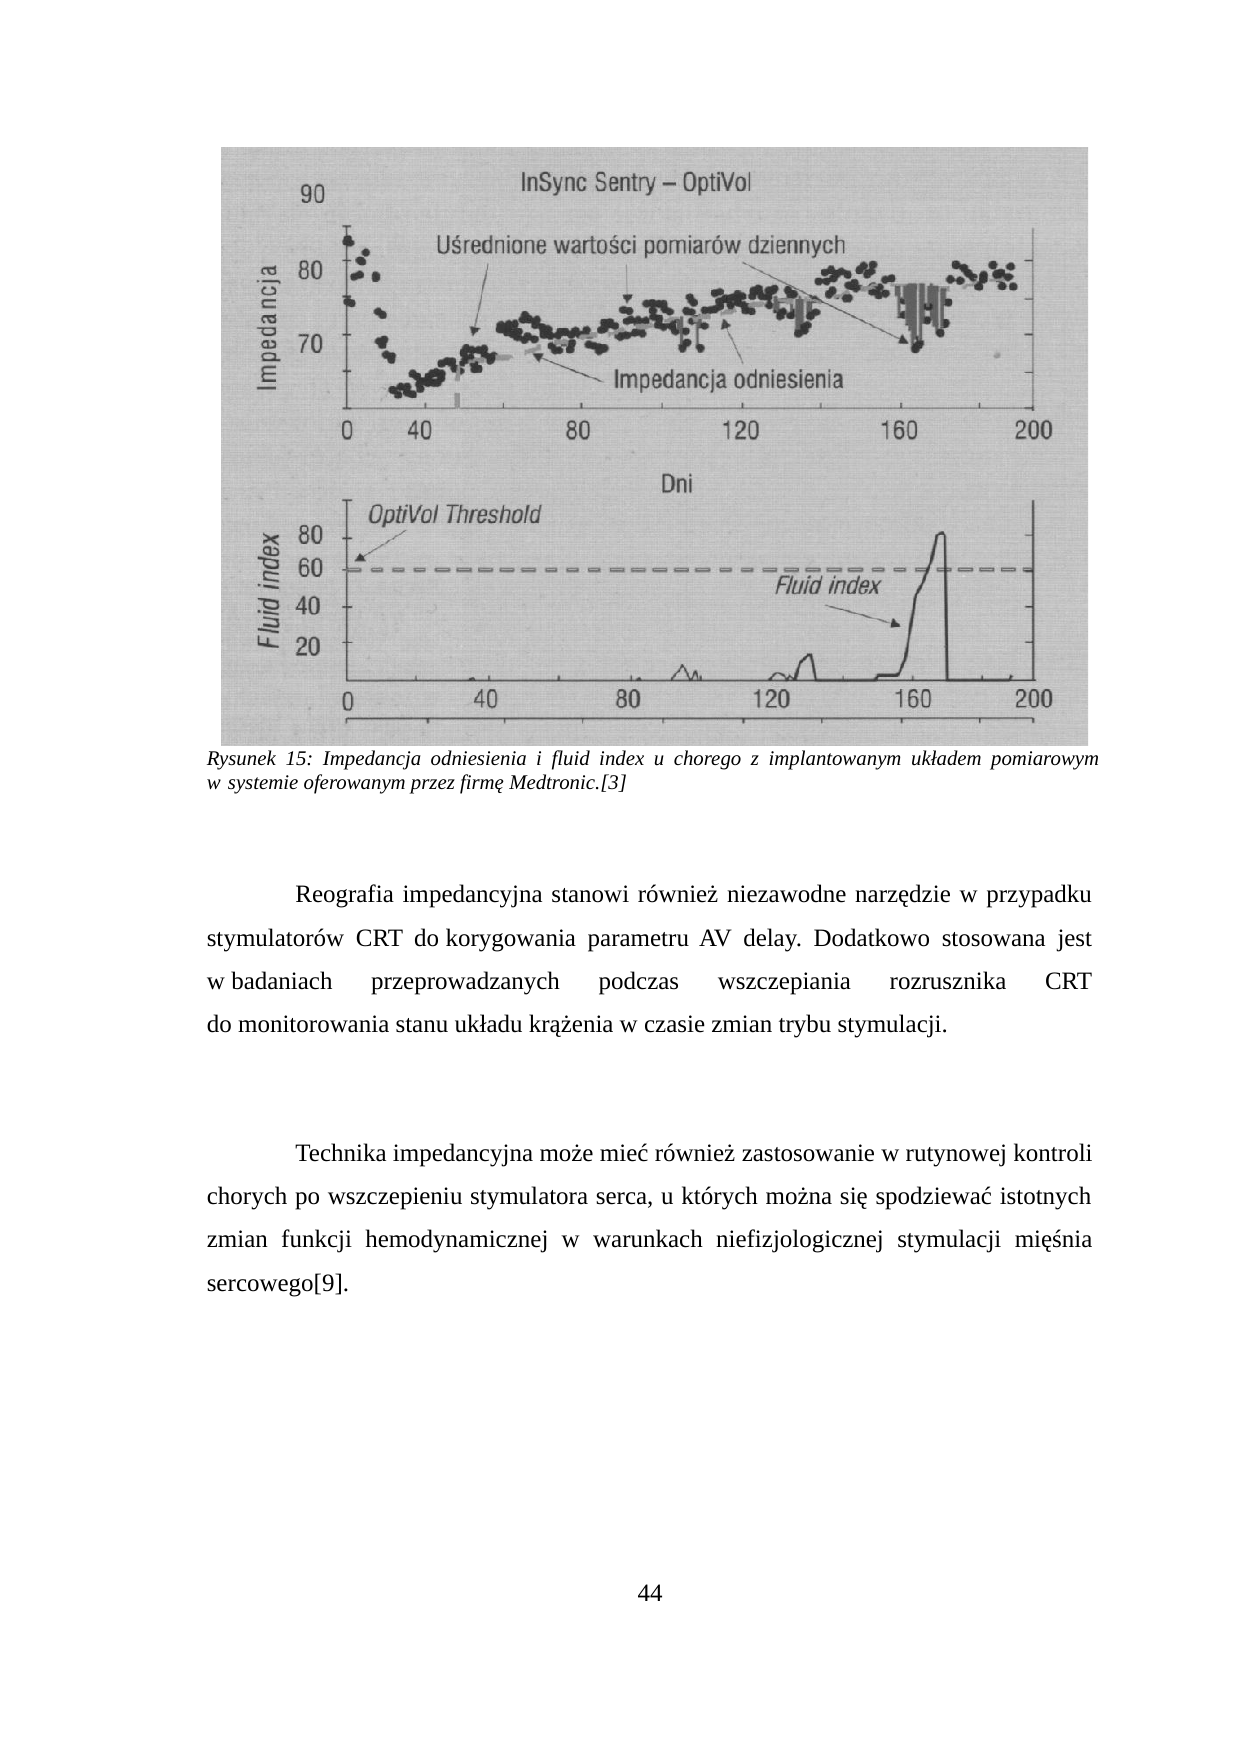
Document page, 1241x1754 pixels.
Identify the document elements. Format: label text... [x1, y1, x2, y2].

text Technika impedancyjna może mieć również zastosowanie w rutynowej kontroli chorych po wszczepieniu stymulatora serca, u których można się spodziewać istotnych zmian funkcji hemodynamicznej w warunkach niefizjologicznej stymulacji mięśnia sercowego[9]. [207, 1138, 1093, 1296]
picture [221, 147, 1089, 746]
text [207, 794, 1102, 822]
text Rysunek 15: Impedancja odniesienia i fluid index u chorego z implantowanym układem pomiarowym w systemie oferowanym przez firmę Medtronic.[3] [207, 160, 1102, 794]
text Reografia impedancyjna stanowi również niezawodne narzędzie w przypadku stymulatorów CRT do korygowania parametru AV delay. Dodatkowo stosowana jest w badaniach przeprowadzanych podczas wszczepiania rozrusznika CRT do monitorowania stanu układu krążenia w czasie zmian trybu stymulacji. [207, 879, 1093, 1038]
